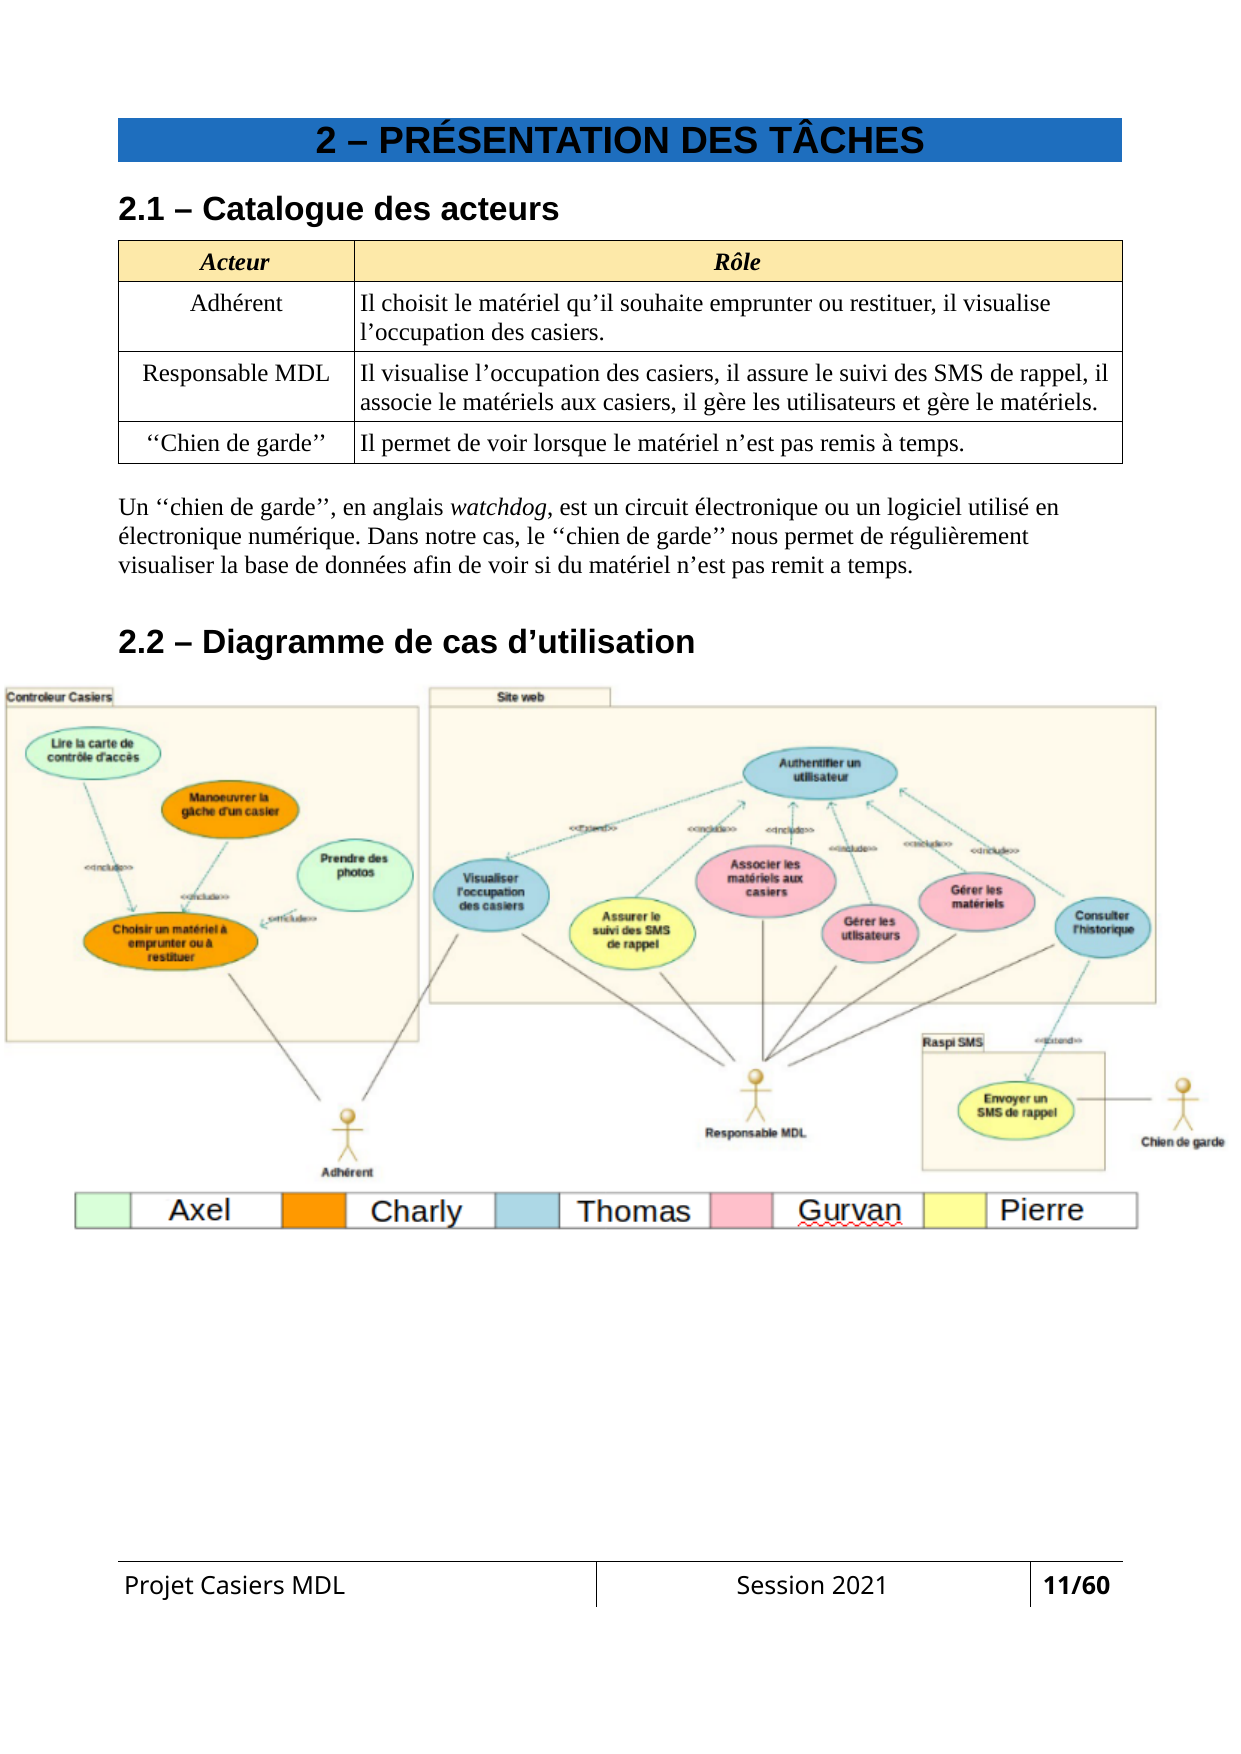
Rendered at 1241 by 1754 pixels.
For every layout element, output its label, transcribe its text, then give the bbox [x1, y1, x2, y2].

subtitle 2.2 – Diagramme de cas d’utilisation [118, 622, 1122, 661]
table_cell Adhérent [119, 282, 354, 351]
subtitle 2 – PRÉSENTATION DES TÂCHES [118, 118, 1122, 162]
text Un ‘‘chien de garde’’, en anglais watchdog, est un circuit électronique ou un logiciel utilisé en électronique numérique. Dans notre cas, le ‘‘chien de garde’’ nous permet de régulièrement visualiser la base de données afin de voir si du matériel n’est pas remit a temps. [118, 492, 1122, 578]
table_cell Il choisit le matériel qu’il souhaite emprunter ou restituer, il visualise l’occupation des casiers. [355, 282, 1122, 351]
table_header Rôle [355, 241, 1122, 281]
picture [3, 683, 1230, 1237]
table_cell Responsable MDL [119, 352, 354, 421]
table_cell ‘‘Chien de garde’’ [119, 422, 354, 462]
table_header Acteur [119, 241, 354, 281]
table_cell Il permet de voir lorsque le matériel n’est pas remis à temps. [355, 422, 1122, 462]
subtitle 2.1 – Catalogue des acteurs [118, 189, 1122, 227]
table_cell Il visualise l’occupation des casiers, il assure le suivi des SMS de rappel, il associe le matériels aux casiers, il gère les utilisateurs et gère le matériels. [355, 352, 1122, 421]
